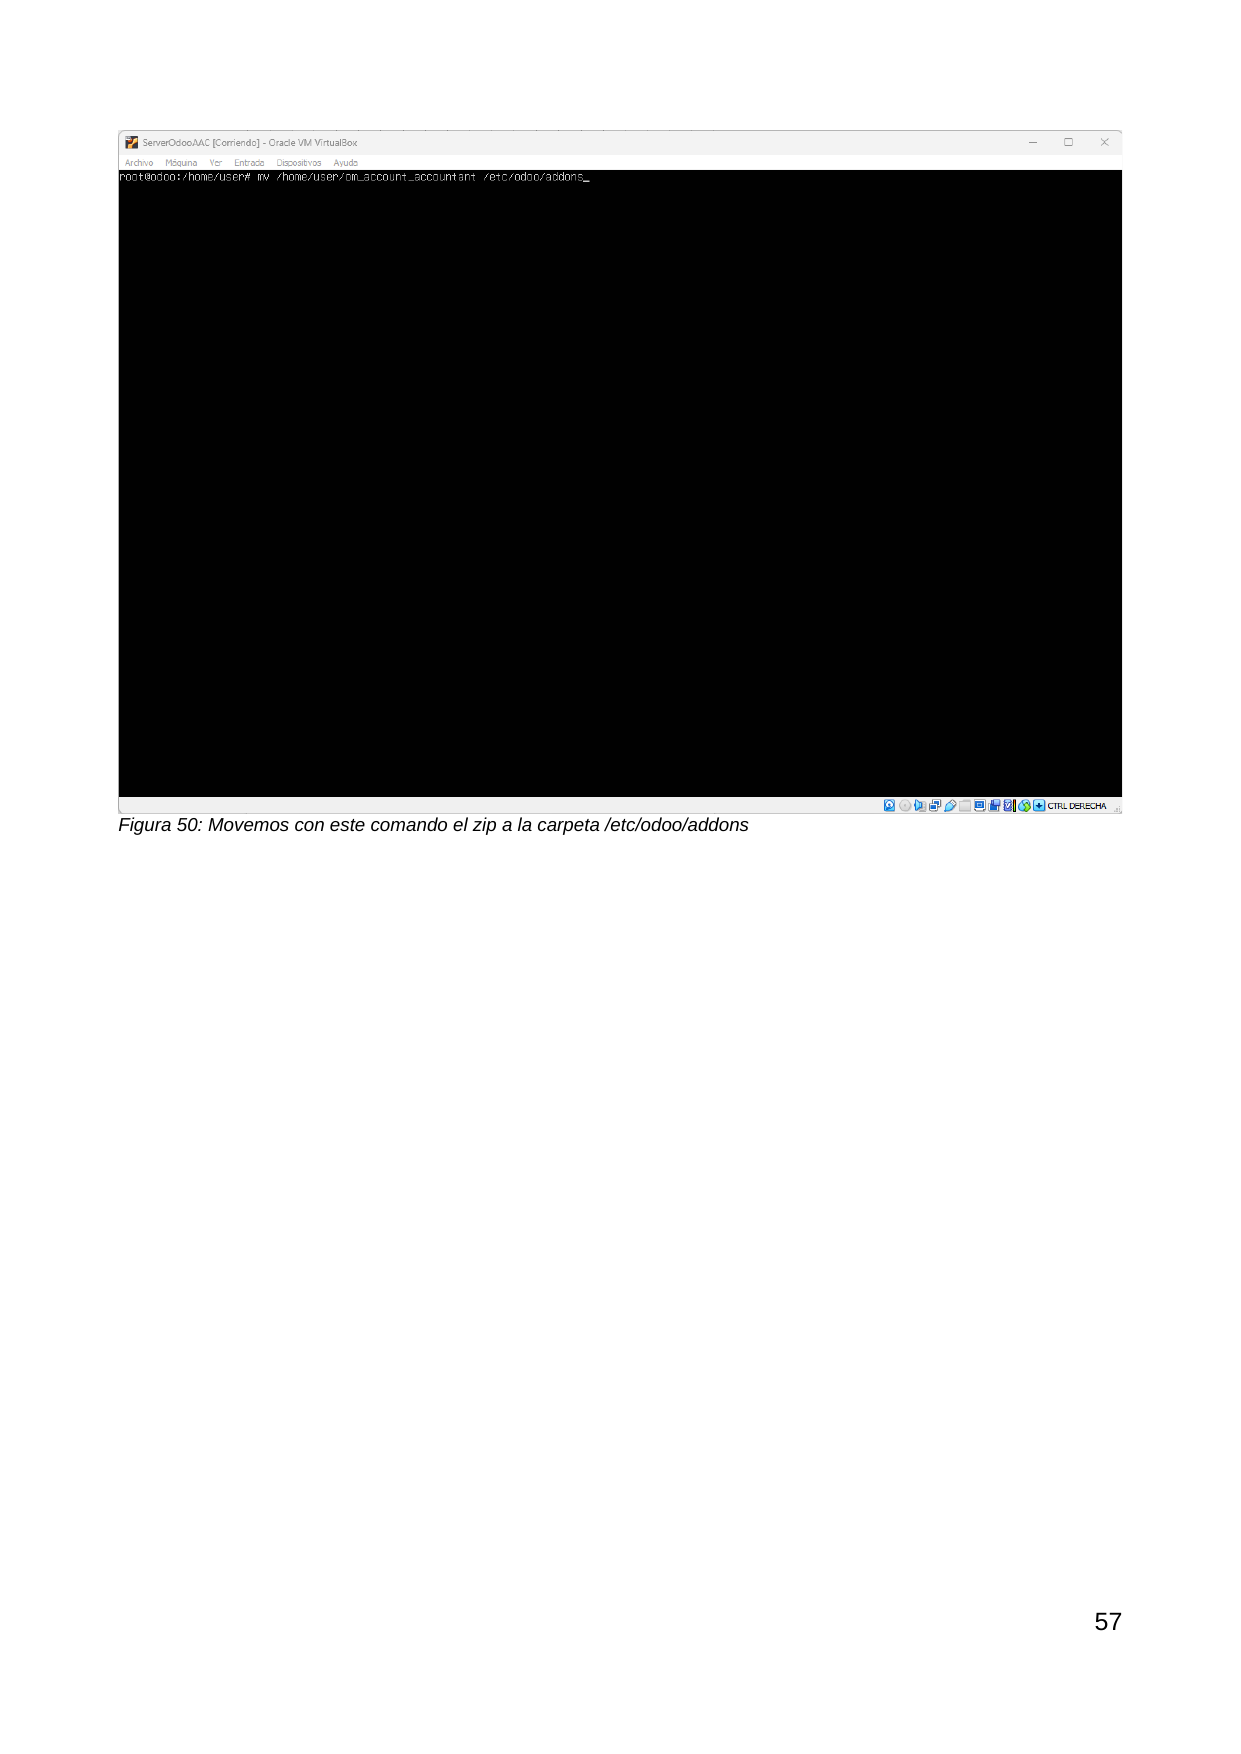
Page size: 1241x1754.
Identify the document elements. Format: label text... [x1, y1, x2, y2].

text Figura 50: Movemos con este comando el zip a la carpeta /etc/odoo/addons [118, 814, 1122, 835]
picture [118, 130, 1123, 814]
